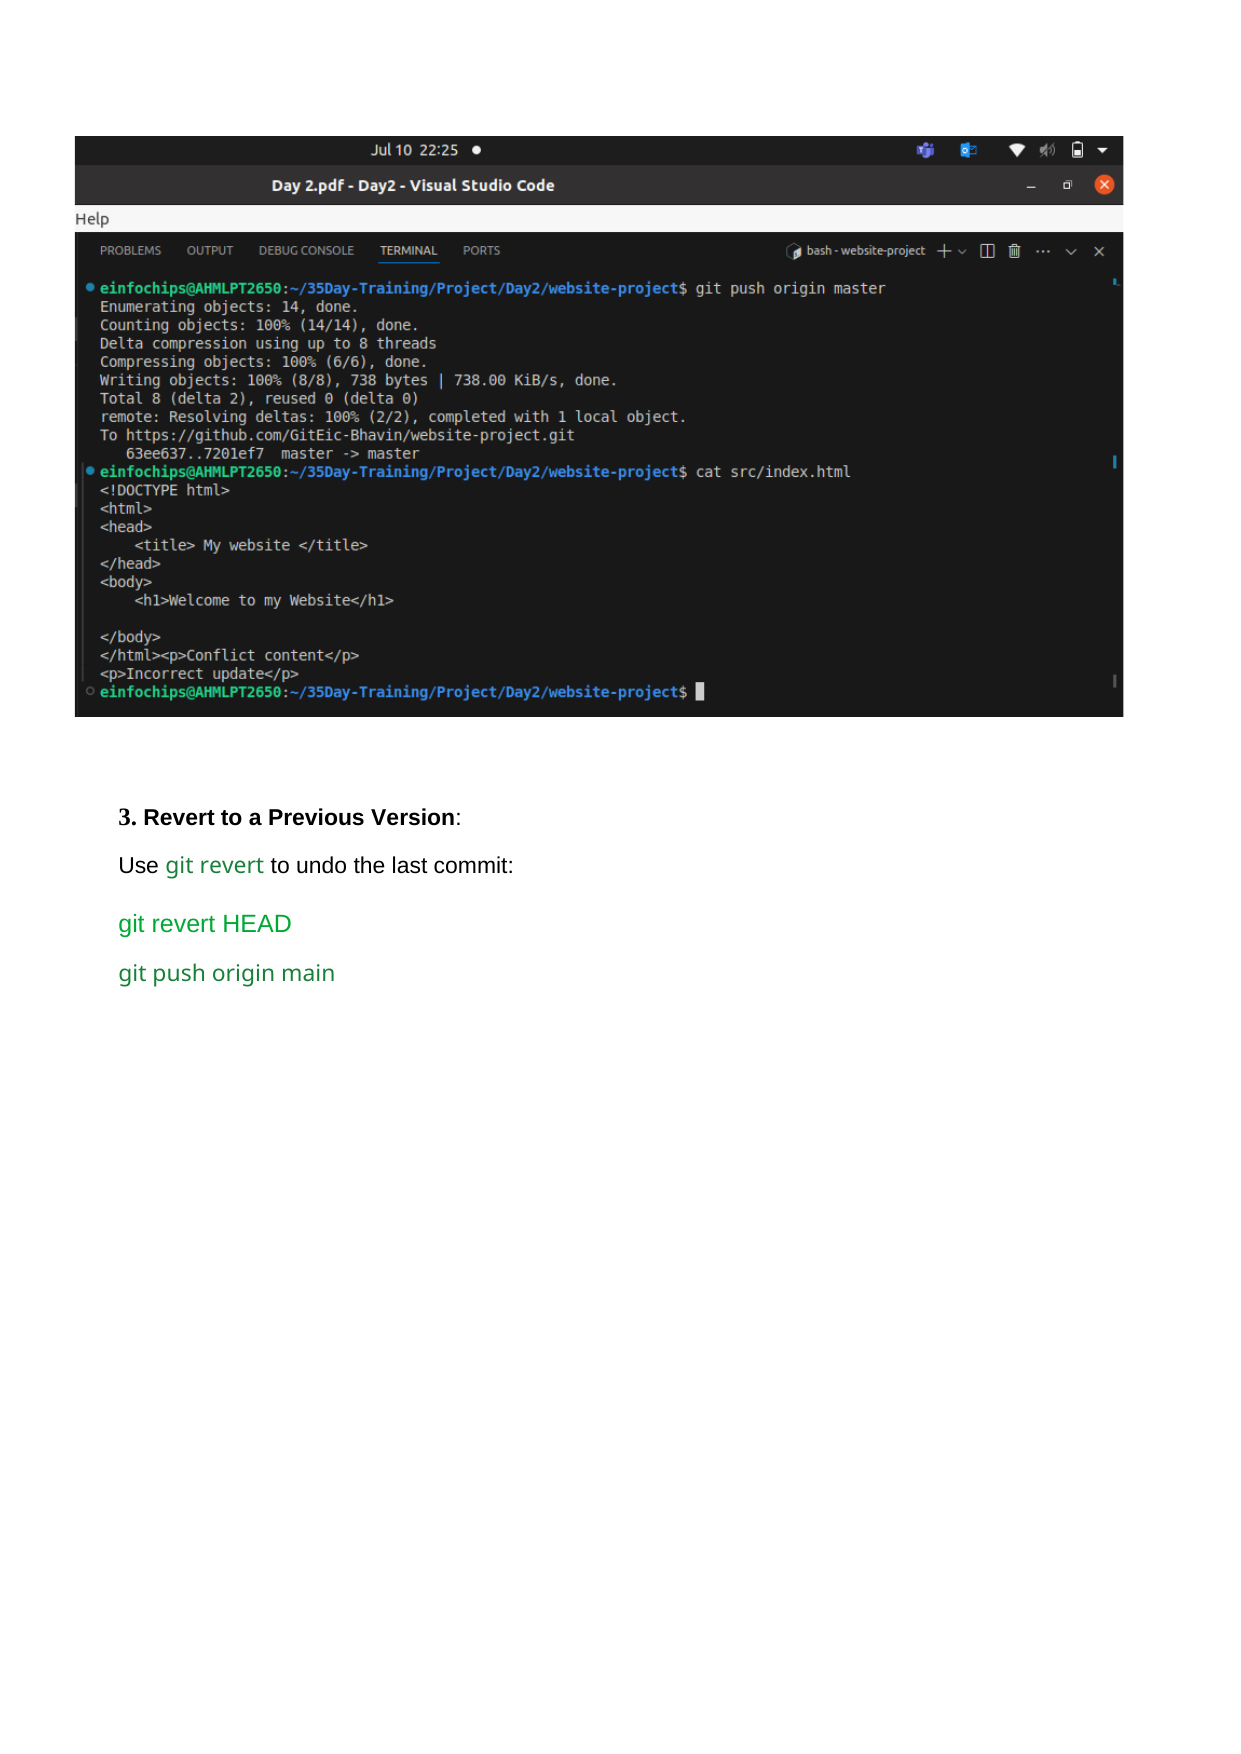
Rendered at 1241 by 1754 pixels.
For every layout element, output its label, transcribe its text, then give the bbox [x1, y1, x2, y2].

text 3. Revert to a Previous Version: [118, 802, 1122, 831]
text git revert HEAD [118, 909, 1122, 938]
text git push origin main [118, 957, 1122, 988]
picture [74, 136, 1124, 717]
text Use git revert to undo the last commit: [118, 849, 1122, 909]
